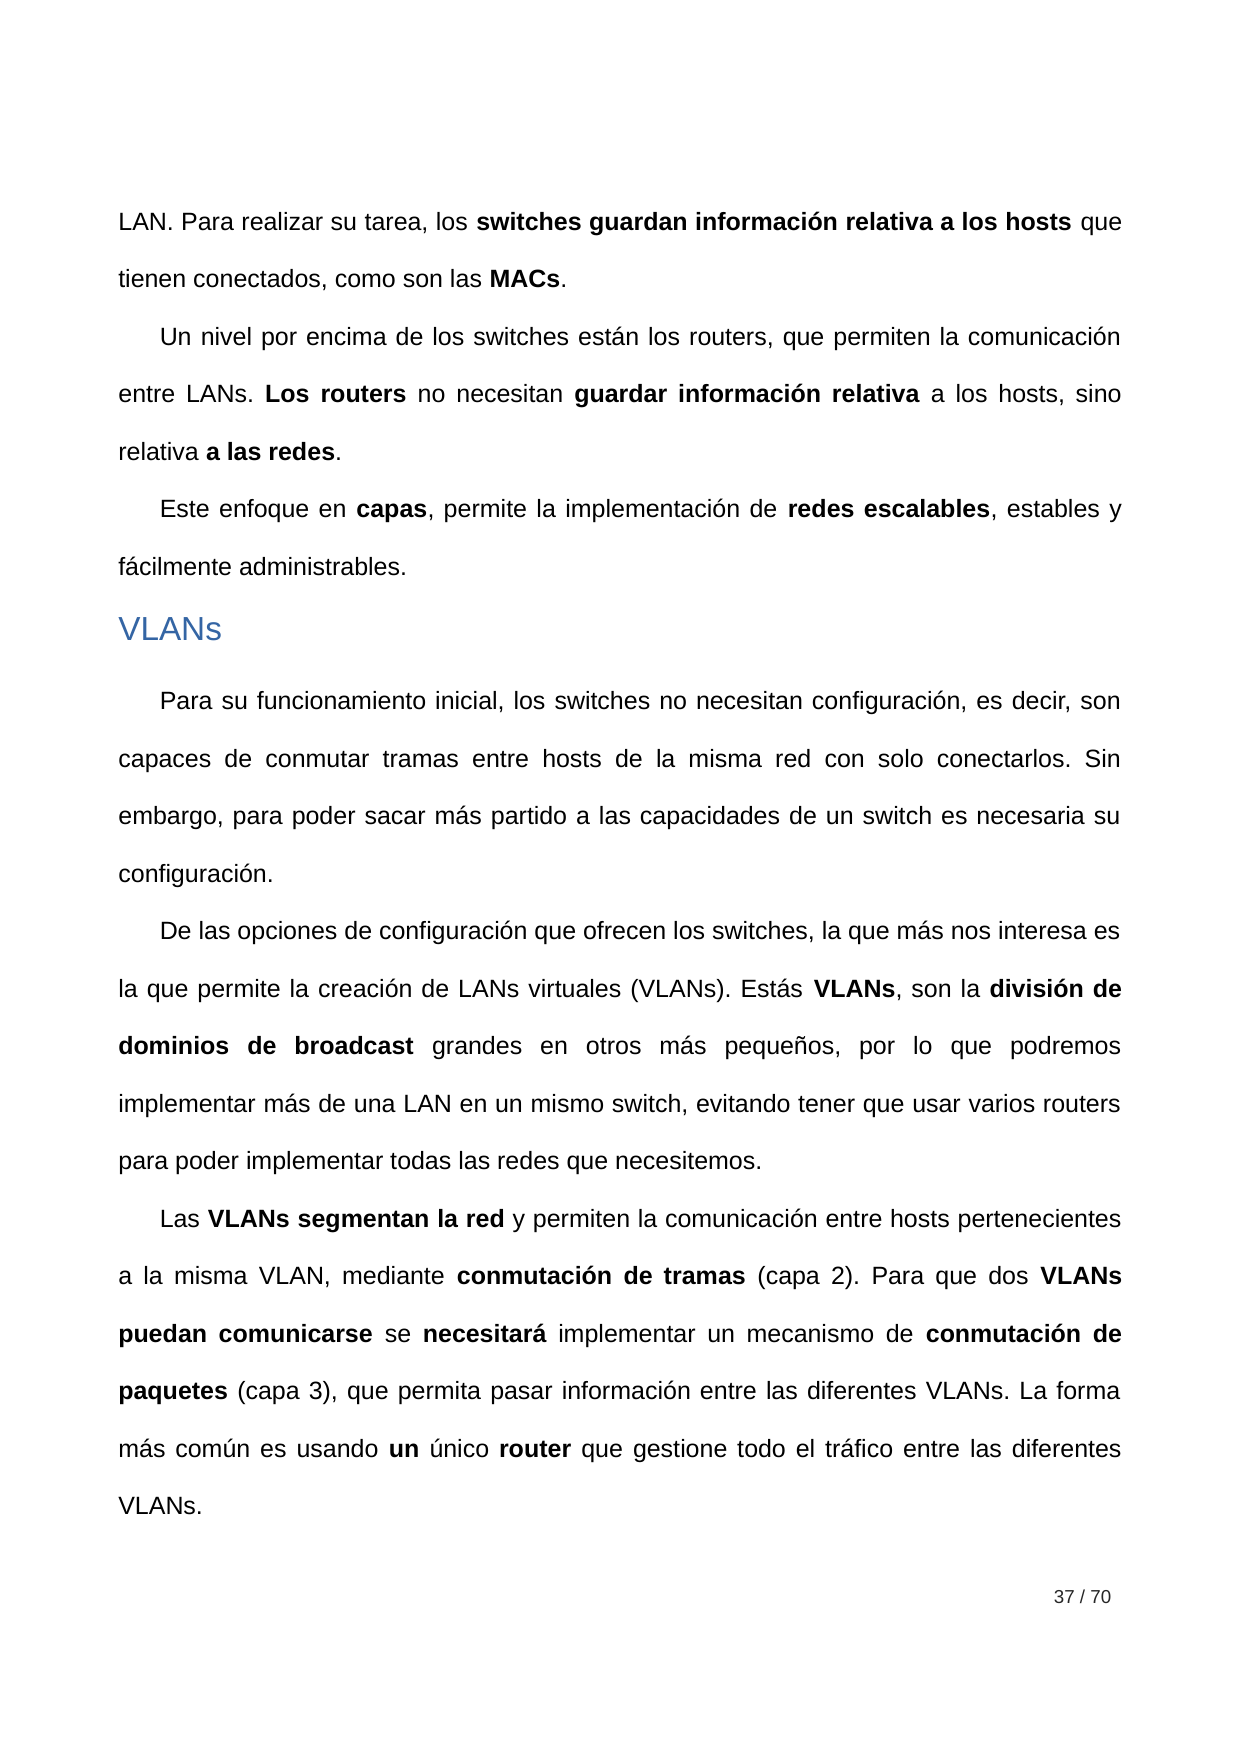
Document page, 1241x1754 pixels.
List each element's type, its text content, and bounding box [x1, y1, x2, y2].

text Este enfoque en capas, permite la implementación de redes escalables, estables y fácilmente administrables. [118, 494, 1122, 580]
text Para su funcionamiento inicial, los switches no necesitan configuración, es decir, son capaces de conmutar tramas entre hosts de la misma red con solo conectarlos. Sin embargo, para poder sacar más partido a las capacidades de un switch es necesaria su configuración. [118, 686, 1122, 887]
text VLANs [118, 609, 1122, 648]
text Un nivel por encima de los switches están los routers, que permiten la comunicación entre LANs. Los routers no necesitan guardar información relativa a los hosts, sino relativa a las redes. [118, 322, 1122, 465]
text LAN. Para realizar su tarea, los switches guardan información relativa a los hosts que tienen conectados, como son las MACs. [118, 207, 1122, 293]
text Las VLANs segmentan la red y permiten la comunicación entre hosts pertenecientes a la misma VLAN, mediante conmutación de tramas (capa 2). Para que dos VLANs puedan comunicarse se necesitará implementar un mecanismo de conmutación de paquetes (capa 3), que permita pasar información entre las diferentes VLANs. La forma más común es usando un único router que gestione todo el tráfico entre las diferentes VLANs. [118, 1203, 1122, 1520]
text De las opciones de configuración que ofrecen los switches, la que más nos interesa es la que permite la creación de LANs virtuales (VLANs). Estás VLANs, son la división de dominios de broadcast grandes en otros más pequeños, por lo que podremos implementar más de una LAN en un mismo switch, evitando tener que usar varios routers para poder implementar todas las redes que necesitemos. [118, 916, 1122, 1175]
